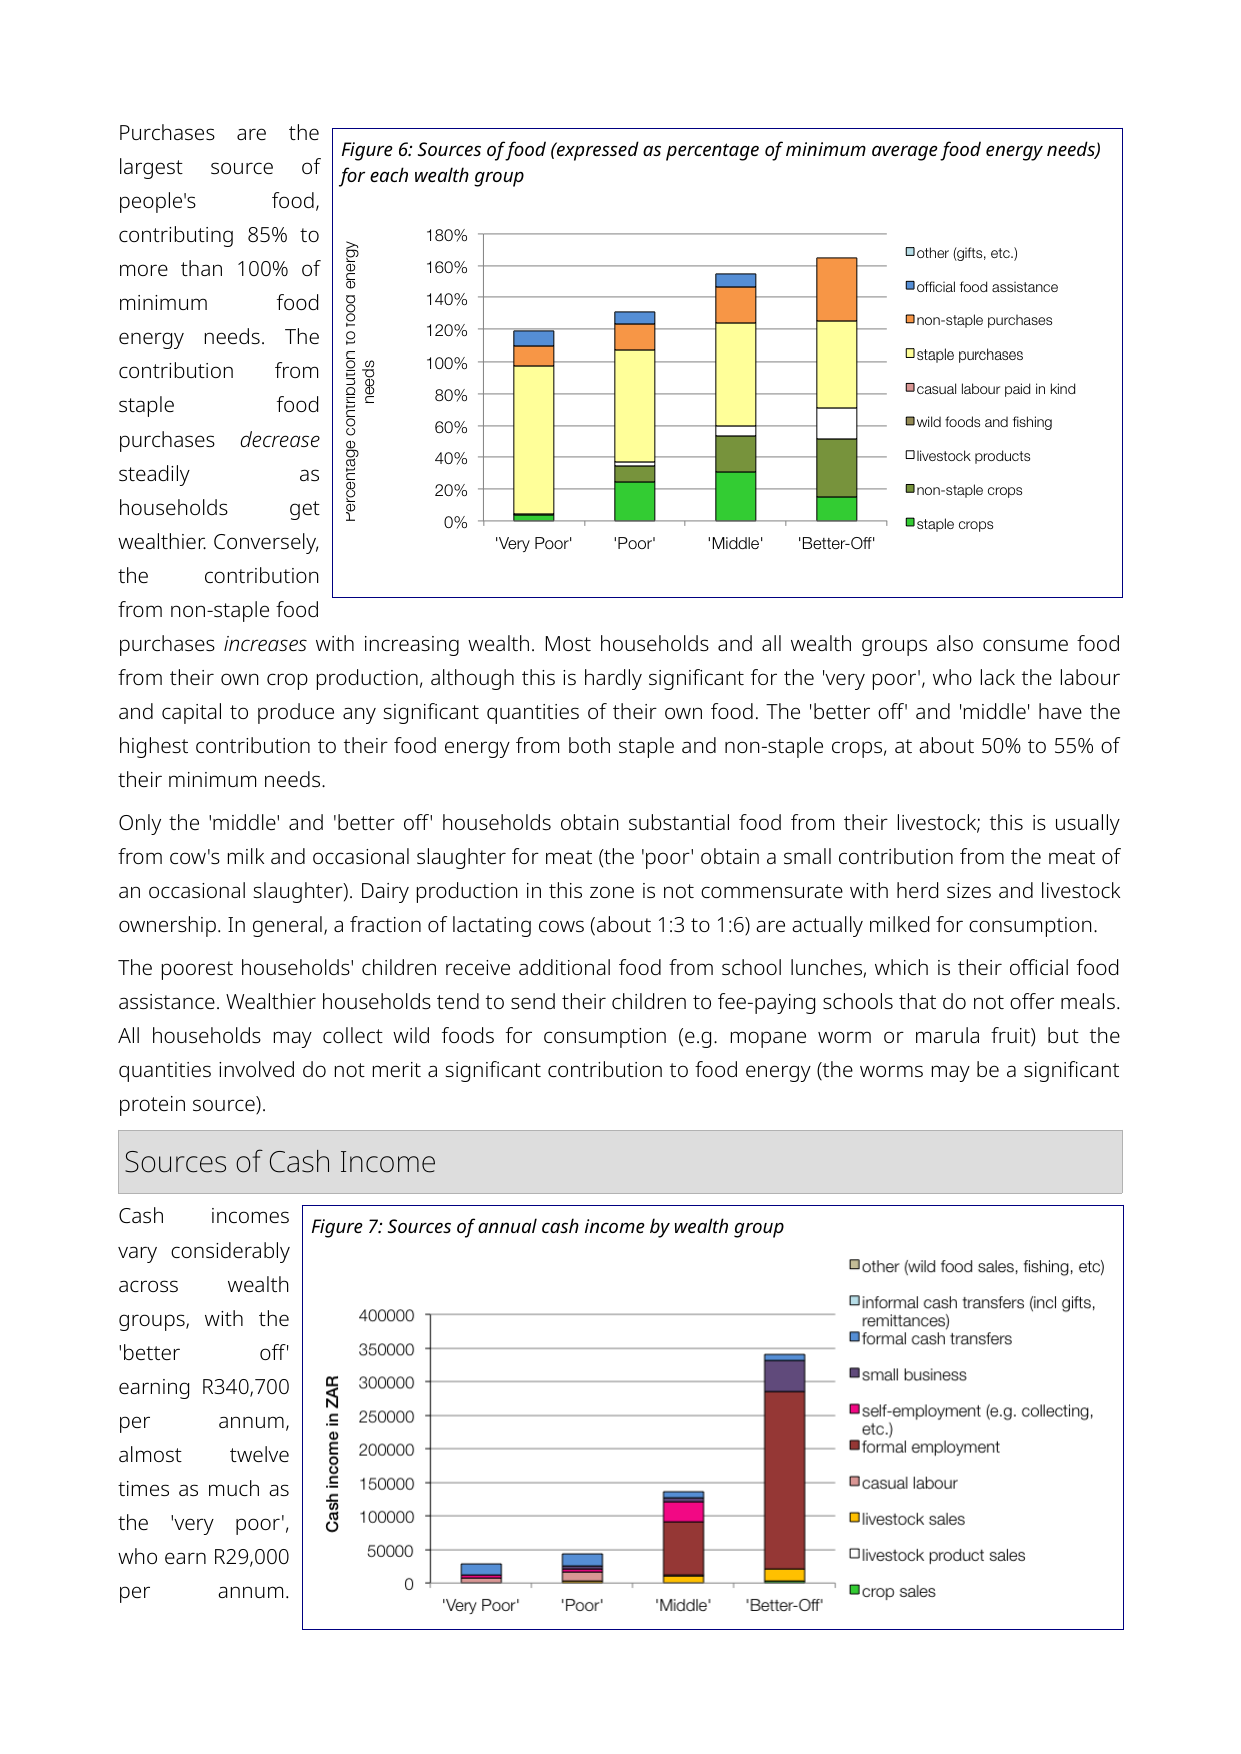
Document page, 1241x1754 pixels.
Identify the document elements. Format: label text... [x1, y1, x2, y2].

text Figure 6: Sources of food (expressed as percentage of minimum average food energy needs) for each wealth group [341, 137, 1113, 188]
text Purchases are the largest source of people's food, contributing 85% to more than 100% of minimum food energy needs. The contribution from staple food purchases decrease steadily as households get wealthier. Conversely, the contribution from non-staple food purchases increases with increasing wealth. Most households and all wealth groups also consume food from their own crop production, although this is hardly significant for the 'very poor', who lack the labour and capital to produce any significant quantities of their own food. The 'better off' and 'middle' have the highest contribution to their food energy from both staple and non-staple crops, at about 50% to 55% of their minimum needs. [118, 118, 1122, 794]
text Cash incomes vary considerably across wealth groups, with the 'better off' earning R340,700 per annum, almost twelve times as much as the 'very poor', who earn R29,000 per annum. Figure 7 shows this distribution—it must be noted that the bars in the figure are not quartiles, they represent wealth groups and wealth groups are not distributed evenly (see Wealth Breakdown, above). [303, 1206, 1123, 1629]
text The poorest households' children receive additional food from school lunches, which is their official food assistance. Wealthier households tend to send their children to fee-paying schools that do not offer meals. All households may collect wild foods for consumption (e.g. mopane worm or marula fruit) but the quantities involved do not merit a significant contribution to food energy (the worms may be a significant protein source). [118, 953, 1122, 1118]
text Cash incomes vary considerably across wealth groups, with the 'better off' earning R340,700 per annum, almost twelve times as much as the 'very poor', who earn R29,000 per annum. Figure 7 shows this distribution—it must be noted that the bars in the figure are not quartiles, they represent wealth groups and wealth groups are not distributed evenly (see Wealth Breakdown, above). [118, 1202, 1123, 1605]
text Figure 7: Sources of annual cash income by wealth group [311, 1213, 1114, 1239]
table_header Sources of Cash Income [119, 1131, 1122, 1193]
text Only the 'middle' and 'better off' households obtain substantial food from their livestock; this is usually from cow's milk and occasional slaughter for meat (the 'poor' obtain a small contribution from the meat of an occasional slaughter). Dairy production in this zone is not commensurate with herd sizes and livestock ownership. In general, a fraction of lactating cows (about 1:3 to 1:6) are actually milked for consumption. [118, 808, 1122, 939]
picture [346, 200, 1108, 555]
picture [313, 1251, 1112, 1621]
